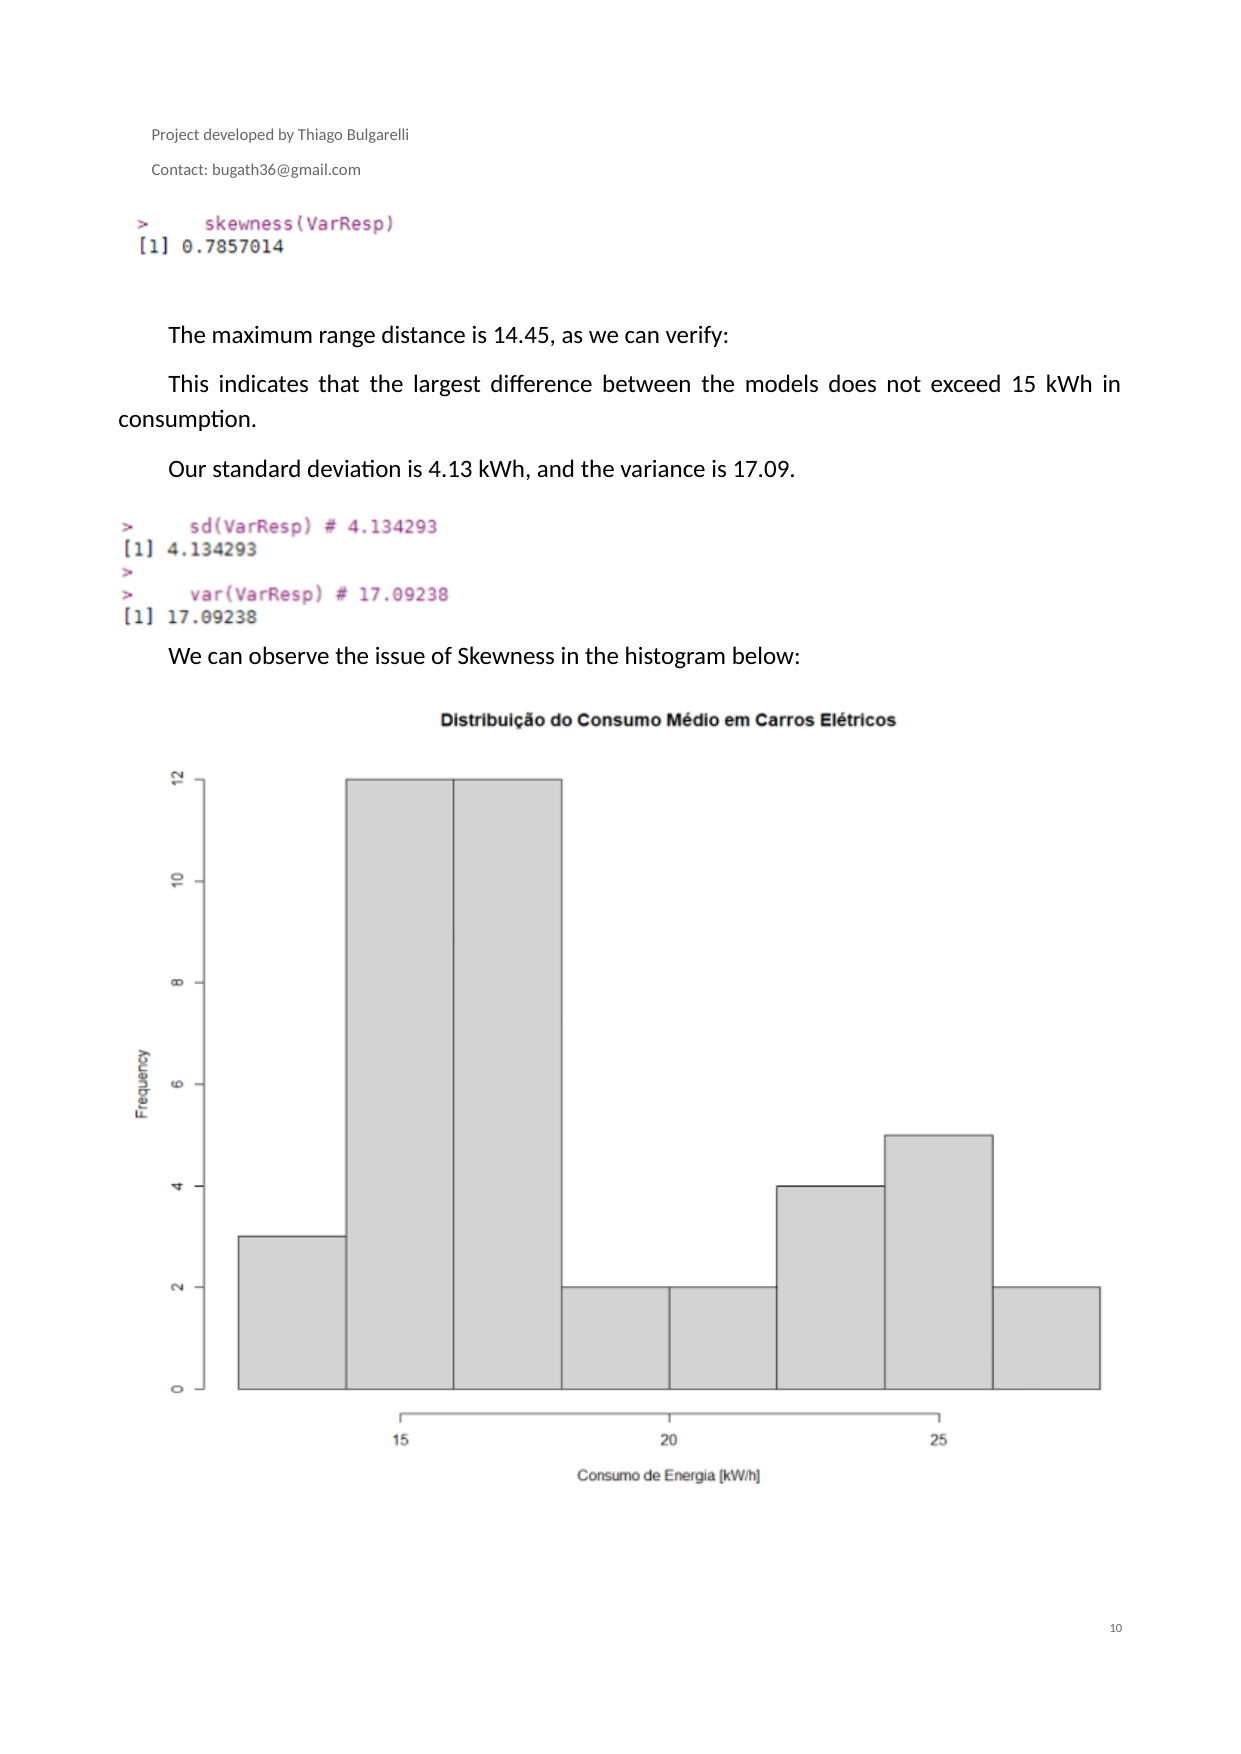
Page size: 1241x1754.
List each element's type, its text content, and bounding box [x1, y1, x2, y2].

text We can observe the issue of Skewness in the histogram below: [118, 503, 1122, 671]
picture [123, 210, 1128, 265]
picture [109, 510, 1114, 636]
text This indicates that the largest difference between the models does not exceed 15 kWh in consumption. [118, 368, 1122, 434]
text Our standard deviation is 4.13 kWh, and the variance is 17.09. [118, 453, 1122, 483]
text The maximum range distance is 14.45, as we can verify: [118, 319, 1122, 349]
picture [121, 689, 1119, 1497]
